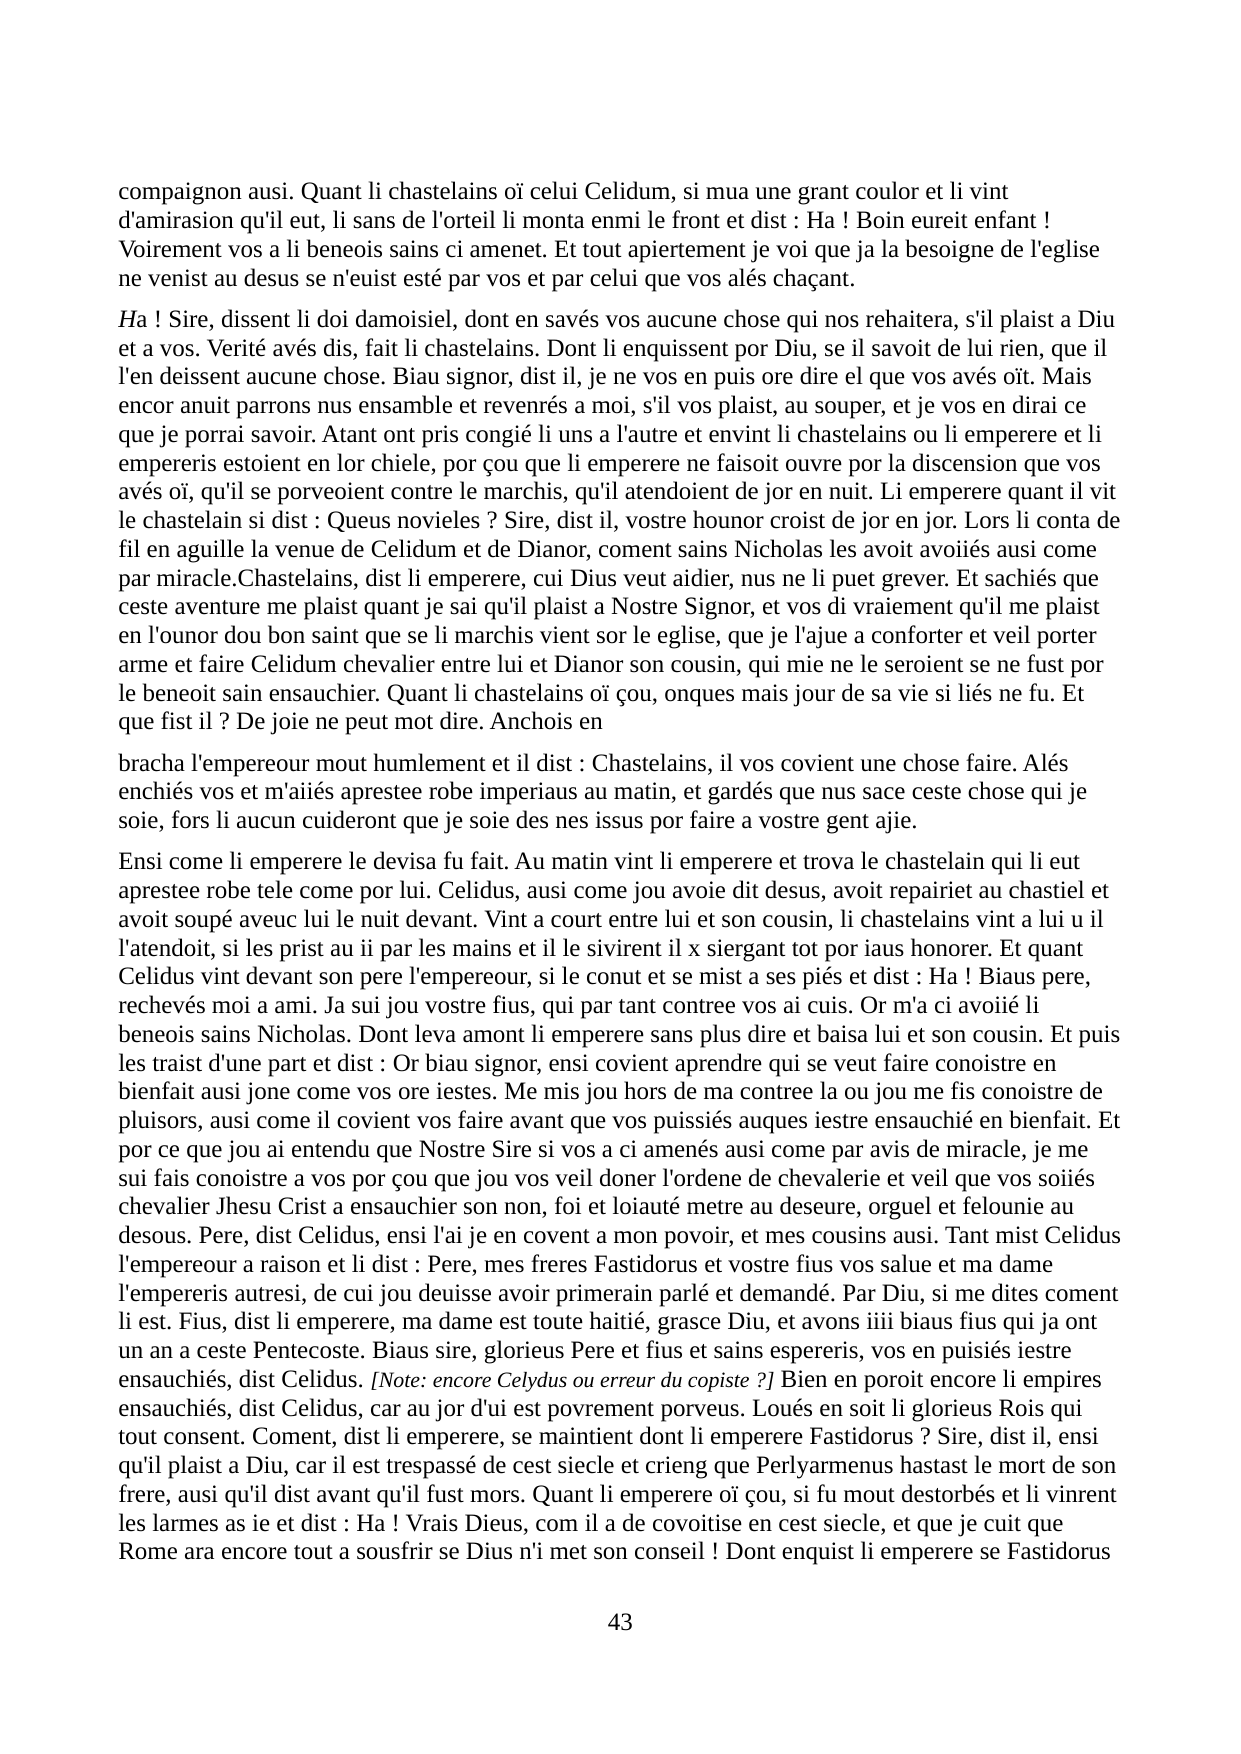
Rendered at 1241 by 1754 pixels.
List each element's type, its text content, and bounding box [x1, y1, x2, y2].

text Mout parlerent ensamble li emperere et li doi damoisiel, si come de Daphus, dont li emperere fu mout coureciés que par poi il ne marvoioit de çou qu'il ert ensi avenut, come jou ai dit desus. Mais ici qui avoit entrepris l'amour de Diu mist jus çou dont on ne povoit aler au devant. Et avint qu'il ne demoura mie que noviele vint d'Ostrat [Note: Ville dont vient un opposant de Gomor vaincu par Cassidorus] [118, 1536, 1122, 1565]
text bracha l'empereour mout humlement et il dist : Chastelains, il vos covient une chose faire. Alés enchiés vos et m'aiiés aprestee robe imperiaus au matin, et gardés que nus sace ceste chose qui je soie, fors li aucun cuideront que je soie des nes issus por faire a vostre gent ajie. [118, 563, 1122, 649]
text Ensi come li emperere le devisa fu fait. Au matin vint li emperere et trova le chastelain qui li eut aprestee robe tele come por lui. Celidus, ausi come jou avoie dit desus, avoit repairiet au chastiel et avoit soupé aveuc lui le nuit devant. Vint a court entre lui et son cousin, li chastelains vint a lui u il l'atendoit, si les prist au ii par les mains et il le sivirent il x siergant tot por iaus honorer. Et quant Celidus vint devant son pere l'empereour, si le conut et se mist a ses piés et dist : Ha ! Biaus pere, rechevés moi a ami. Ja sui jou vostre fius, qui par tant contree vos ai cuis. Or m'a ci avoiié li beneois sains Nicholas. Dont leva amont li emperere sans plus dire et baisa lui et son cousin. Et puis les traist d'une part et dist : Or biau signor, ensi covient aprendre qui se veut faire conoistre en bienfait ausi jone come vos ore iestes. Me mis jou hors de ma contree la ou jou me fis conoistre de pluisors, ausi come il covient vos faire avant que vos puissiés auques iestre ensauchié en bienfait. Et por ce que jou ai entendu que Nostre Sire si vos a ci amenés ausi come par avis de miracle, je me sui fais conoistre a vos por çou que jou vos veil doner l'ordene de chevalerie et veil que vos soiiés chevalier Jhesu Crist a ensauchier son non, foi et loiauté metre au deseure, orguel et felounie au desous. Pere, dist Celidus, ensi l'ai je en covent a mon povoir, et mes cousins ausi. Tant mist Celidus l'empereour a raison et li dist : Pere, mes freres Fastidorus et vostre fius vos salue et ma dame l'empereris autresi, de cui jou deuisse avoir primerain parlé et demandé. Par Diu, si me dites coment li est. Fius, dist li emperere, ma dame est toute haitié, grasce Diu, et avons iiii biaus fius qui ja ont un an a ceste Pentecoste. Biaus sire, glorieus Pere et fius et sains espereris, vos en puisiés iestre ensauchiés, dist Celidus. [Note: encore Celydus ou erreur du copiste ?] Bien en poroit encore li empires ensauchiés, dist Celidus, car au jor d'ui est povrement porveus. Loués en soit li glorieus Rois qui tout consent. Coment, dist li emperere, se maintient dont li emperere Fastidorus ? Sire, dist il, ensi qu'il plaist a Diu, car il est trespassé de cest siecle et crieng que Perlyarmenus hastast le mort de son frere, ausi qu'il dist avant qu'il fust mors. Quant li emperere oï çou, si fu mout destorbés et li vinrent les larmes as ie et dist : Ha ! Vrais Dieus, com il a de covoitise en cest siecle, et que je cuit que Rome ara encore tout a sousfrir se Dius n'i met son conseil ! Dont enquist li emperere se Fastidorus aroit nient d'oir de sa feme. Celidus respondi que non. apriés coumencierent a parler de Helcanus de Costantinoble et li dist Celidus que se il ne doutast l'empire a destorber qu'il se fust mis en la queste de lui. Mais il mout se doutoit de Pelyarmenus, qui bien cuidoit savoir que il ne l'amoit mie de grant amor. Li emperere respondi que il cuidoit bien que il deist voir chascuns, que il ne se fust mie partis dou paiis en teil maniere com il ert, que se il vausist que on apriés lui venist. [118, 661, 1122, 1524]
text Ha ! Sire, dissent li doi damoisiel, dont en savés vos aucune chose qui nos rehaitera, s'il plaist a Diu et a vos. Verité avés dis, fait li chastelains. Dont li enquissent por Diu, se il savoit de lui rien, que il l'en deissent aucune chose. Biau signor, dist il, je ne vos en puis ore dire el que vos avés oït. Mais encor anuit parrons nus ensamble et revenrés a moi, s'il vos plaist, au souper, et je vos en dirai ce que je porrai savoir. Atant ont pris congié li uns a l'autre et envint li chastelains ou li emperere et li empereris estoient en lor chiele, por çou que li emperere ne faisoit ouvre por la discension que vos avés oï, qu'il se porveoient contre le marchis, qu'il atendoient de jor en nuit. Li emperere quant il vit le chastelain si dist : Queus novieles ? Sire, dist il, vostre hounor croist de jor en jor. Lors li conta de fil en aguille la venue de Celidum et de Dianor, coment sains Nicholas les avoit avoiiés ausi come par miracle.Chastelains, dist li emperere, cui Dius veut aidier, nus ne li puet grever. Et sachiés que ceste aventure me plaist quant je sai qu'il plaist a Nostre Signor, et vos di vraiement qu'il me plaist en l'ounor dou bon saint que se li marchis vient sor le eglise, que je l'ajue a conforter et veil porter arme et faire Celidum chevalier entre lui et Dianor son cousin, qui mie ne le seroient se ne fust por le beneoit sain ensauchier. Quant li chastelains oï çou, onques mais jour de sa vie si liés ne fu. Et que fist il ? De joie ne peut mot dire. Anchois en [118, 176, 1122, 550]
